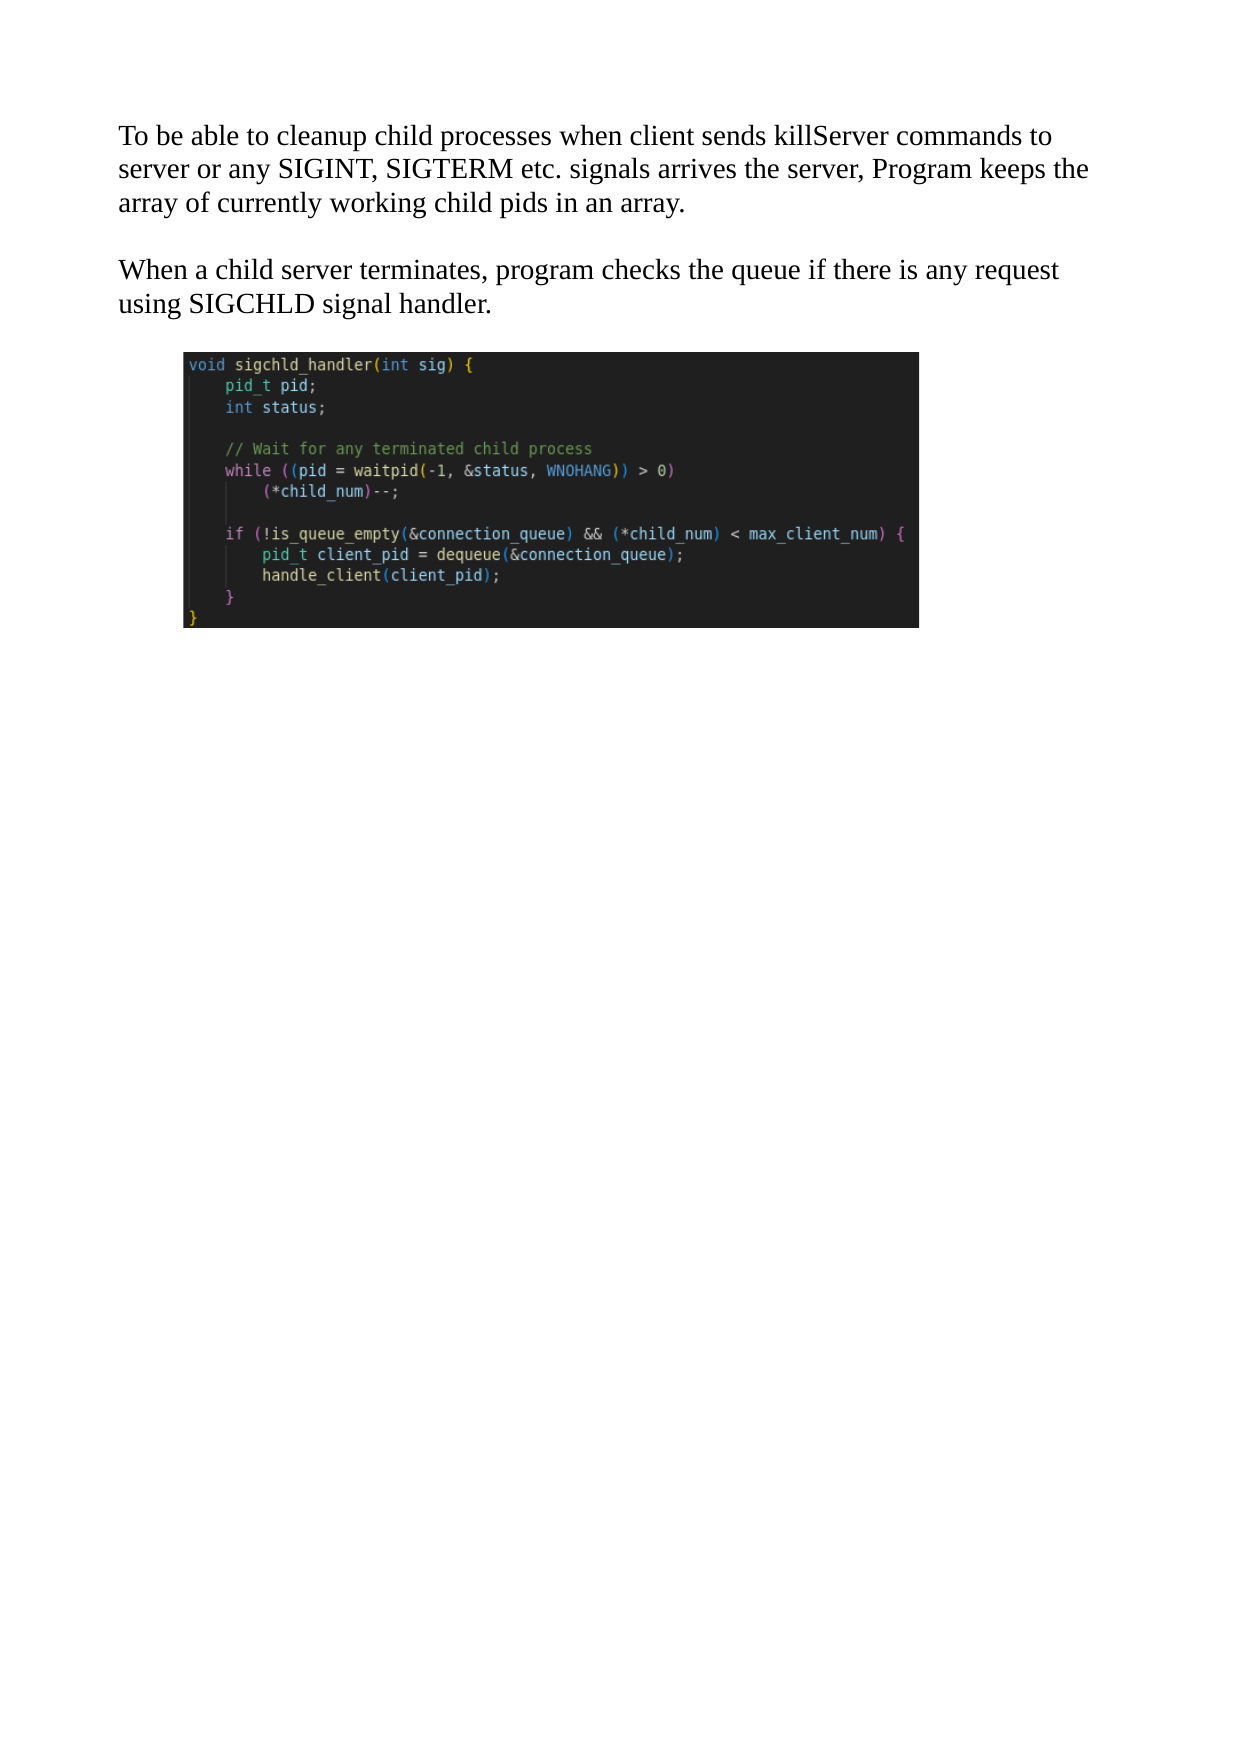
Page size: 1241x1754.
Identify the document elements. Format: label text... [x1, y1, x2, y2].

text To be able to cleanup child processes when client sends killServer commands to server or any SIGINT, SIGTERM etc. signals arrives the server, Program keeps the array of currently working child pids in an array. [118, 118, 1122, 219]
text When a child server terminates, program checks the queue if there is any request using SIGCHLD signal handler. [118, 252, 1122, 319]
picture [183, 352, 920, 628]
